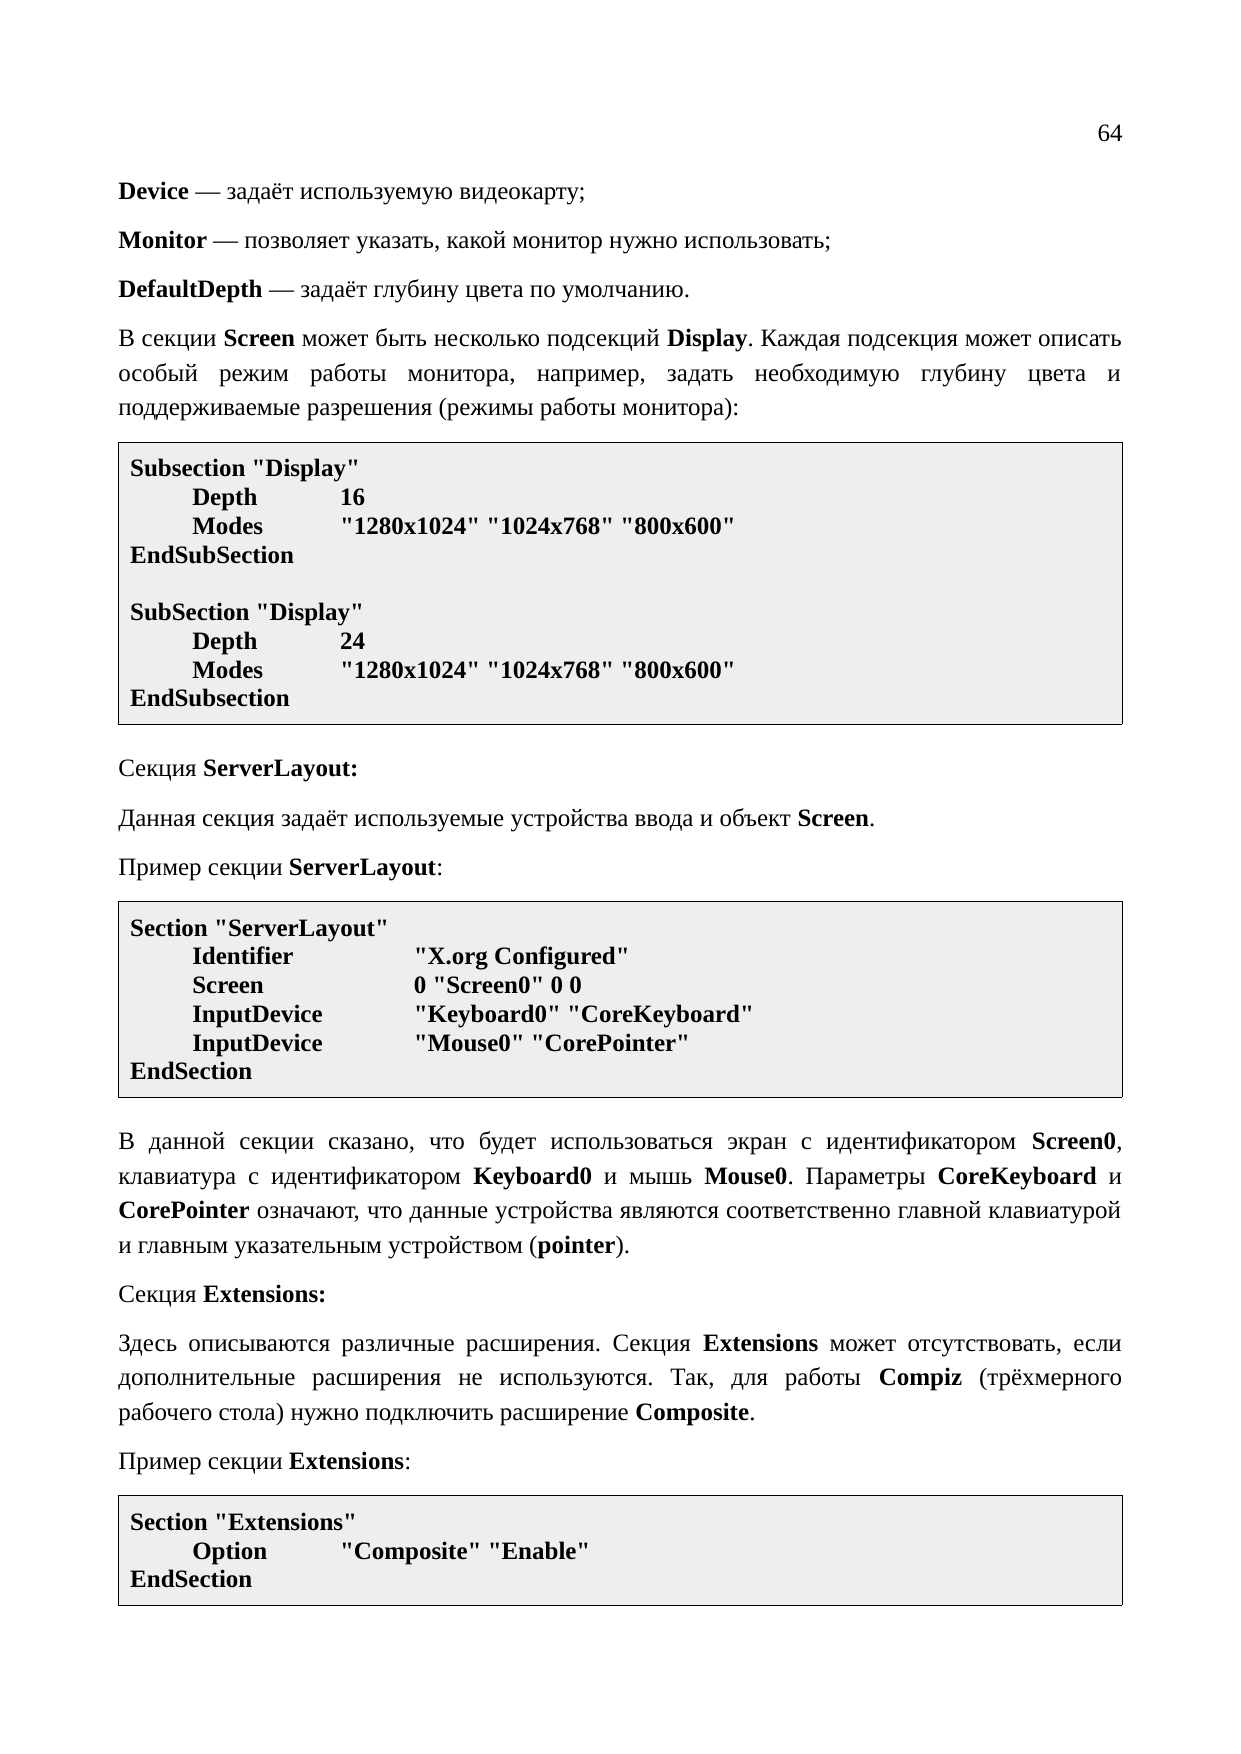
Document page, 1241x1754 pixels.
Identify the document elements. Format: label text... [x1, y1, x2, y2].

text В секции Screen может быть несколько подсекций Display. Каждая подсекция может описать особый режим работы монитора, например, задать необходимую глубину цвета и поддерживаемые разрешения (режимы работы монитора): [118, 323, 1122, 421]
text Screen 0 "Screen0" 0 0 [119, 958, 1122, 987]
text Секция ServerLayout: [118, 753, 1122, 782]
text InputDevice "Mouse0" "CorePointer" [119, 1016, 1122, 1044]
text EndSection [119, 1044, 1122, 1097]
text Monitor — позволяет указать, какой монитор нужно использовать; [118, 225, 1122, 254]
text Данная секция задаёт используемые устройства ввода и объект Screen. [118, 803, 1122, 831]
text Subsection "Display" [119, 443, 1122, 470]
text Identifier "X.org Configured" [119, 929, 1122, 958]
text Depth 16 [119, 470, 1122, 499]
text Depth 24 [119, 614, 1122, 643]
text Пример секции ServerLayout: [118, 852, 1122, 880]
text Секция Extensions: [118, 1279, 1122, 1308]
text Device — задаёт используемую видеокарту; [118, 176, 1122, 205]
text Modes "1280x1024" "1024x768" "800x600" [119, 499, 1122, 528]
text В данной секции сказано, что будет использоваться экран с идентификатором Screen0, клавиатура с идентификатором Kеуboard0 и мышь Моuse0. Параметры CoreKeyboard и CorePointer означают, что данные устройства являются соответственно главной клавиатурой и главным указательным устройством (pointer). [118, 1126, 1122, 1259]
text Modes "1280x1024" "1024x768" "800x600" [119, 643, 1122, 672]
text Option "Composite" "Enable" [119, 1524, 1122, 1553]
text EndSection [119, 1553, 1122, 1605]
text Пример секции Extensions: [118, 1446, 1122, 1475]
text EndSubSection [119, 528, 1122, 557]
text Section "ServerLayout" [119, 902, 1122, 929]
text DefaultDepth — задаёт глубину цвета по умолчанию. [118, 274, 1122, 303]
text InputDevice "Keyboard0" "CoreKeyboard" [119, 987, 1122, 1016]
text SubSection "Display" [119, 585, 1122, 614]
text Здесь описываются различные расширения. Секция Extensions может отсутствовать, если дополнительные расширения не используются. Так, для работы Compiz (трёхмерного рабочего стола) нужно подключить расширение Composite. [118, 1328, 1122, 1426]
text Section "Extensions" [119, 1496, 1122, 1524]
text EndSubsection [119, 672, 1122, 724]
